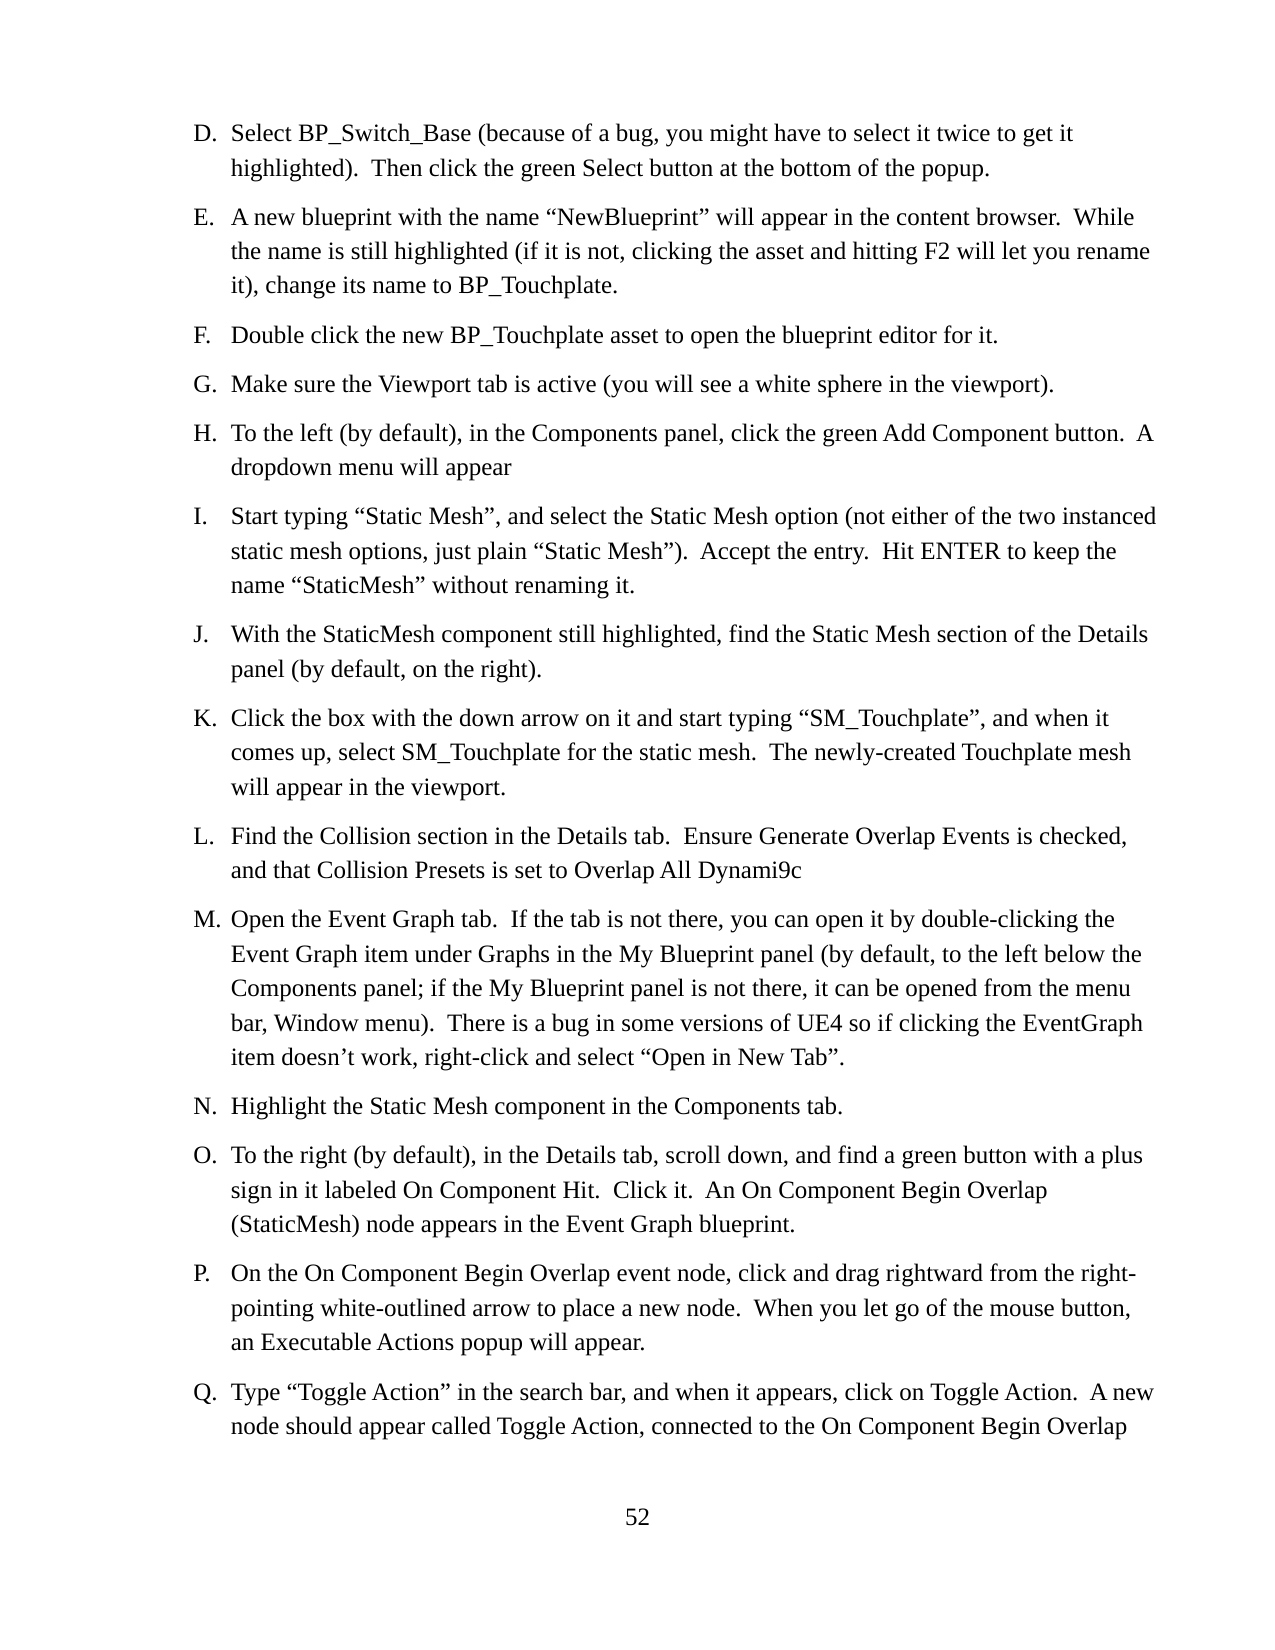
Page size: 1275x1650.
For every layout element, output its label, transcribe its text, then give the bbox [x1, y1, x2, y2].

list On the On Component Begin Overlap event node, click and drag rightward from the right-pointing white-outlined arrow to place a new node. When you let go of the mouse button, an Executable Actions popup will appear. [193, 1258, 1157, 1356]
list Open the Event Graph tab. If the tab is not there, you can open it by double-clicking the Event Graph item under Graphs in the My Blueprint panel (by default, to the left below the Components panel; if the My Blueprint panel is not there, it can be opened from the menu bar, Window menu). There is a bug in some versions of UE4 so if clicking the EventGraph item doesn’t work, right-click and select “Open in New Tab”. [193, 904, 1157, 1071]
list Start typing “Static Mesh”, and select the Static Mesh option (not either of the two instanced static mesh options, just plain “Static Mesh”). Accept the entry. Hit ENTER to keep the name “StaticMesh” without renaming it. [193, 501, 1157, 599]
list To the right (by default), in the Details tab, scroll down, and find a green button with a plus sign in it labeled On Component Hit. Click it. An On Component Begin Overlap (StaticMesh) node appears in the Event Graph blueprint. [193, 1141, 1157, 1238]
list Highlight the Static Mesh component in the Components tab. [193, 1091, 1157, 1120]
list Find the Collision section in the Details tab. Ensure Generate Overlap Events is checked, and that Collision Presets is set to Overlap All Dynami9c [193, 821, 1157, 884]
list A new blueprint with the name “NewBlueprint” will appear in the content browser. While the name is still highlighted (if it is not, clicking the asset and hitting F2 will let you rename it), change its name to BP_Touchplate. [193, 202, 1157, 299]
list With the StaticMesh component still highlighted, find the Static Mesh section of the Details panel (by default, on the right). [193, 619, 1157, 683]
list To the left (by default), in the Components panel, click the green Add Component button. A dropdown menu will appear [193, 418, 1157, 481]
list Select BP_Switch_Base (because of a bug, you might have to select it twice to get it highlighted). Then click the green Select button at the bottom of the popup. [193, 118, 1157, 181]
list Make sure the Viewport tab is active (you will see a white sphere in the viewport). [193, 369, 1157, 397]
list Double click the new BP_Touchplate asset to open the blueprint editor for it. [193, 320, 1157, 348]
list Type “Toggle Action” in the search bar, and when it appears, click on Toggle Action. A new node should appear called Toggle Action, connected to the On Component Begin Overlap [193, 1377, 1157, 1440]
list Click the box with the down arrow on it and start typing “SM_Touchplate”, and when it comes up, select SM_Touchplate for the static mesh. The newly-created Touchplate mesh will appear in the viewport. [193, 703, 1157, 801]
